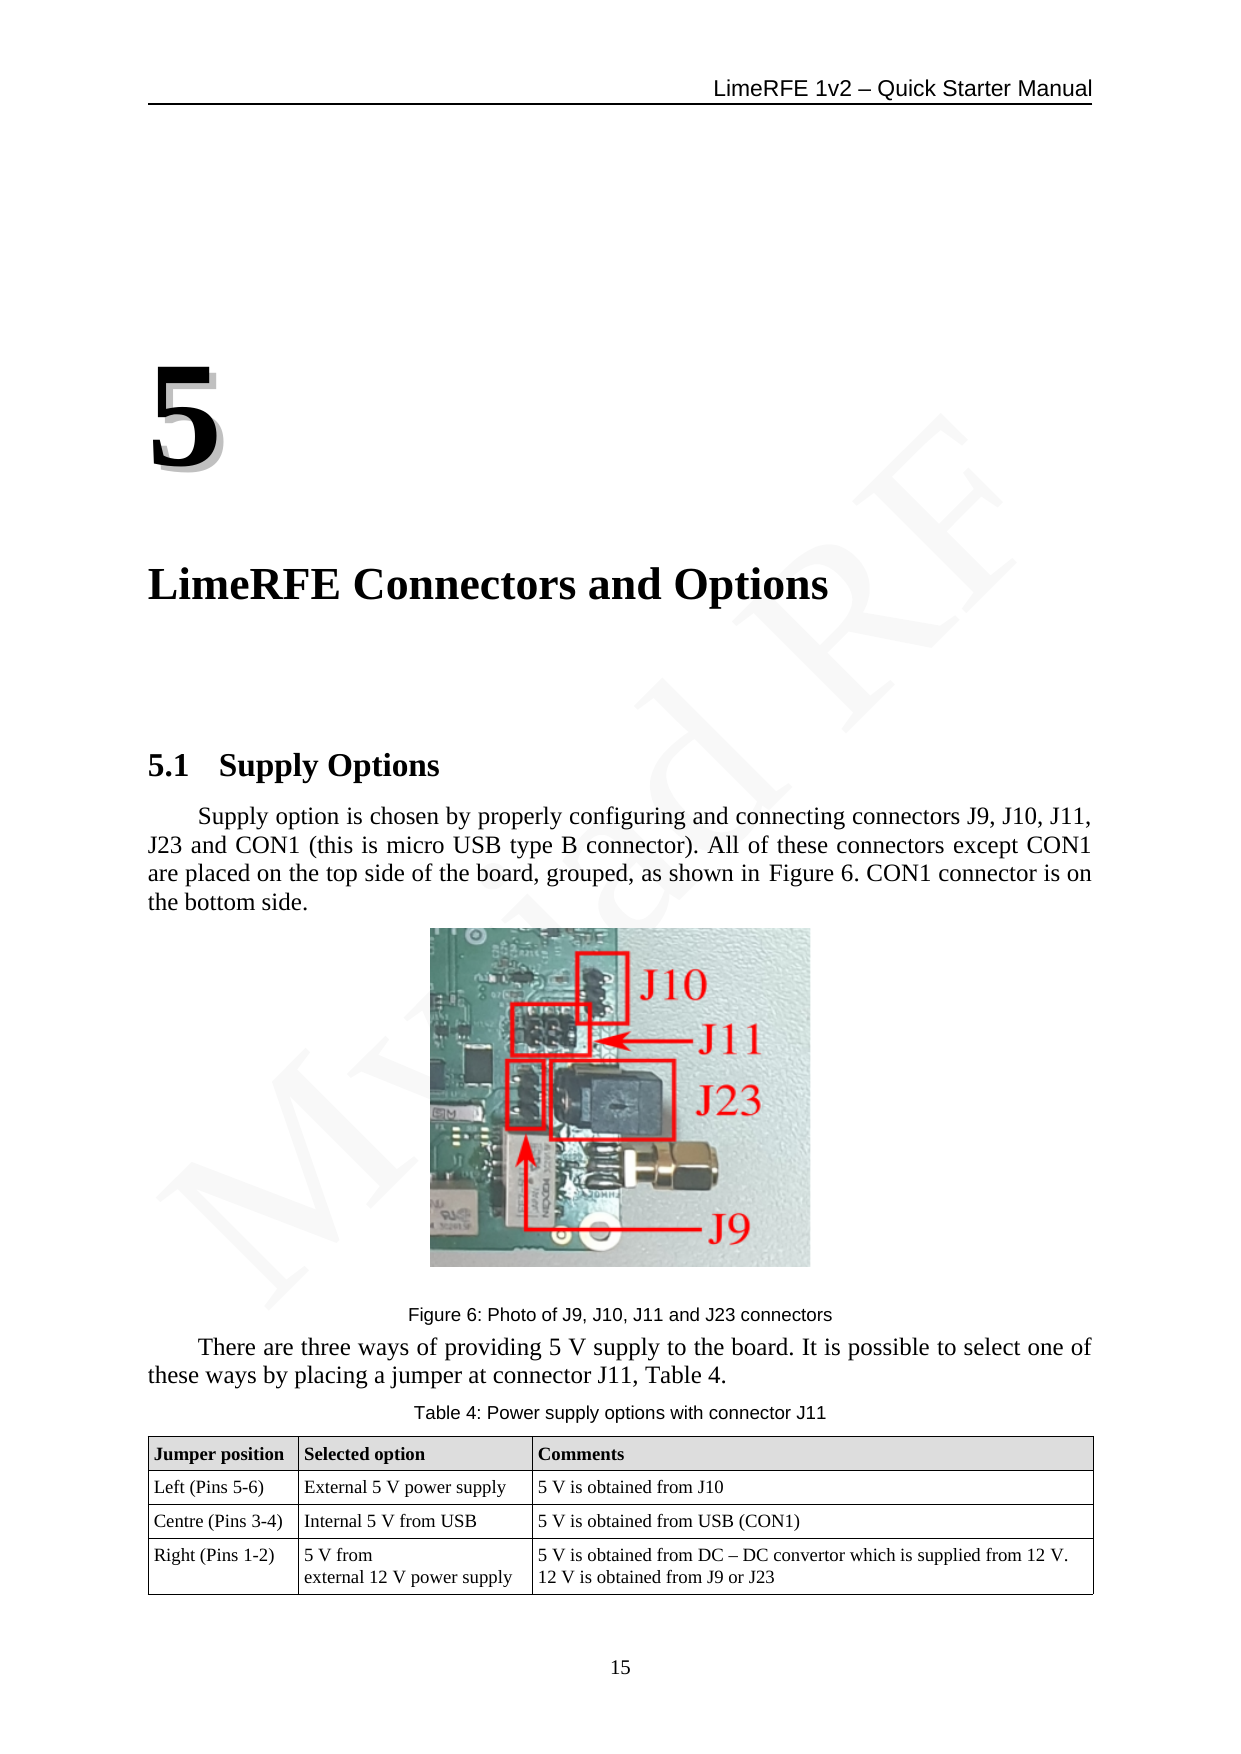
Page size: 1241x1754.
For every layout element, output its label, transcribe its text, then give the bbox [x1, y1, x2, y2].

table_cell 5 V is obtained from J10 [533, 1471, 1093, 1503]
subtitle LimeRFE Connectors and Options [775, 565, 852, 609]
text Supply option is chosen by properly configuring and connecting connectors J9, J10, J11, J23 and CON1 (this is micro USB type B connector). All of these connectors except CON1 are placed on the top side of the board, grouped, as shown in Figure 6. CON1 connector is on the bottom side. [148, 801, 1092, 916]
table_header Jumper position [149, 1437, 298, 1470]
table_cell Left (Pins 5-6) [149, 1471, 298, 1503]
table_cell Internal 5 V from USB [299, 1505, 532, 1537]
subtitle [731, 745, 1092, 783]
picture [430, 928, 811, 1267]
table_header Selected option [299, 1437, 532, 1470]
table_cell 5 V is obtained from USB (CON1) [533, 1505, 1093, 1537]
table_cell 5 V from external 12 V power supply [299, 1539, 532, 1593]
text Table 4: Power supply options with connector J11 [148, 1402, 1092, 1423]
subtitle [667, 745, 737, 783]
table_cell Centre (Pins 3-4) [149, 1505, 298, 1537]
table_header Comments [533, 1437, 1093, 1470]
subtitle LimeRFE Connectors and Options [856, 556, 973, 609]
table_cell External 5 V power supply [299, 1471, 532, 1503]
subtitle LimeRFE Connectors and Options [148, 556, 798, 609]
text Figure 6: Photo of J9, J10, J11 and J23 connectors [148, 1304, 1092, 1326]
text There are three ways of providing 5 V supply to the board. It is possible to select one of these ways by placing a jumper at connector J11, Table 4. [148, 1332, 1092, 1389]
subtitle Supply Options [148, 745, 670, 783]
table_cell 5 V is obtained from DC – DC convertor which is supplied from 12 V. 12 V is obtained from J9 or J23 [533, 1539, 1093, 1593]
table_cell Right (Pins 1-2) [149, 1539, 298, 1593]
subtitle LimeRFE Connectors and Options [972, 556, 1092, 609]
